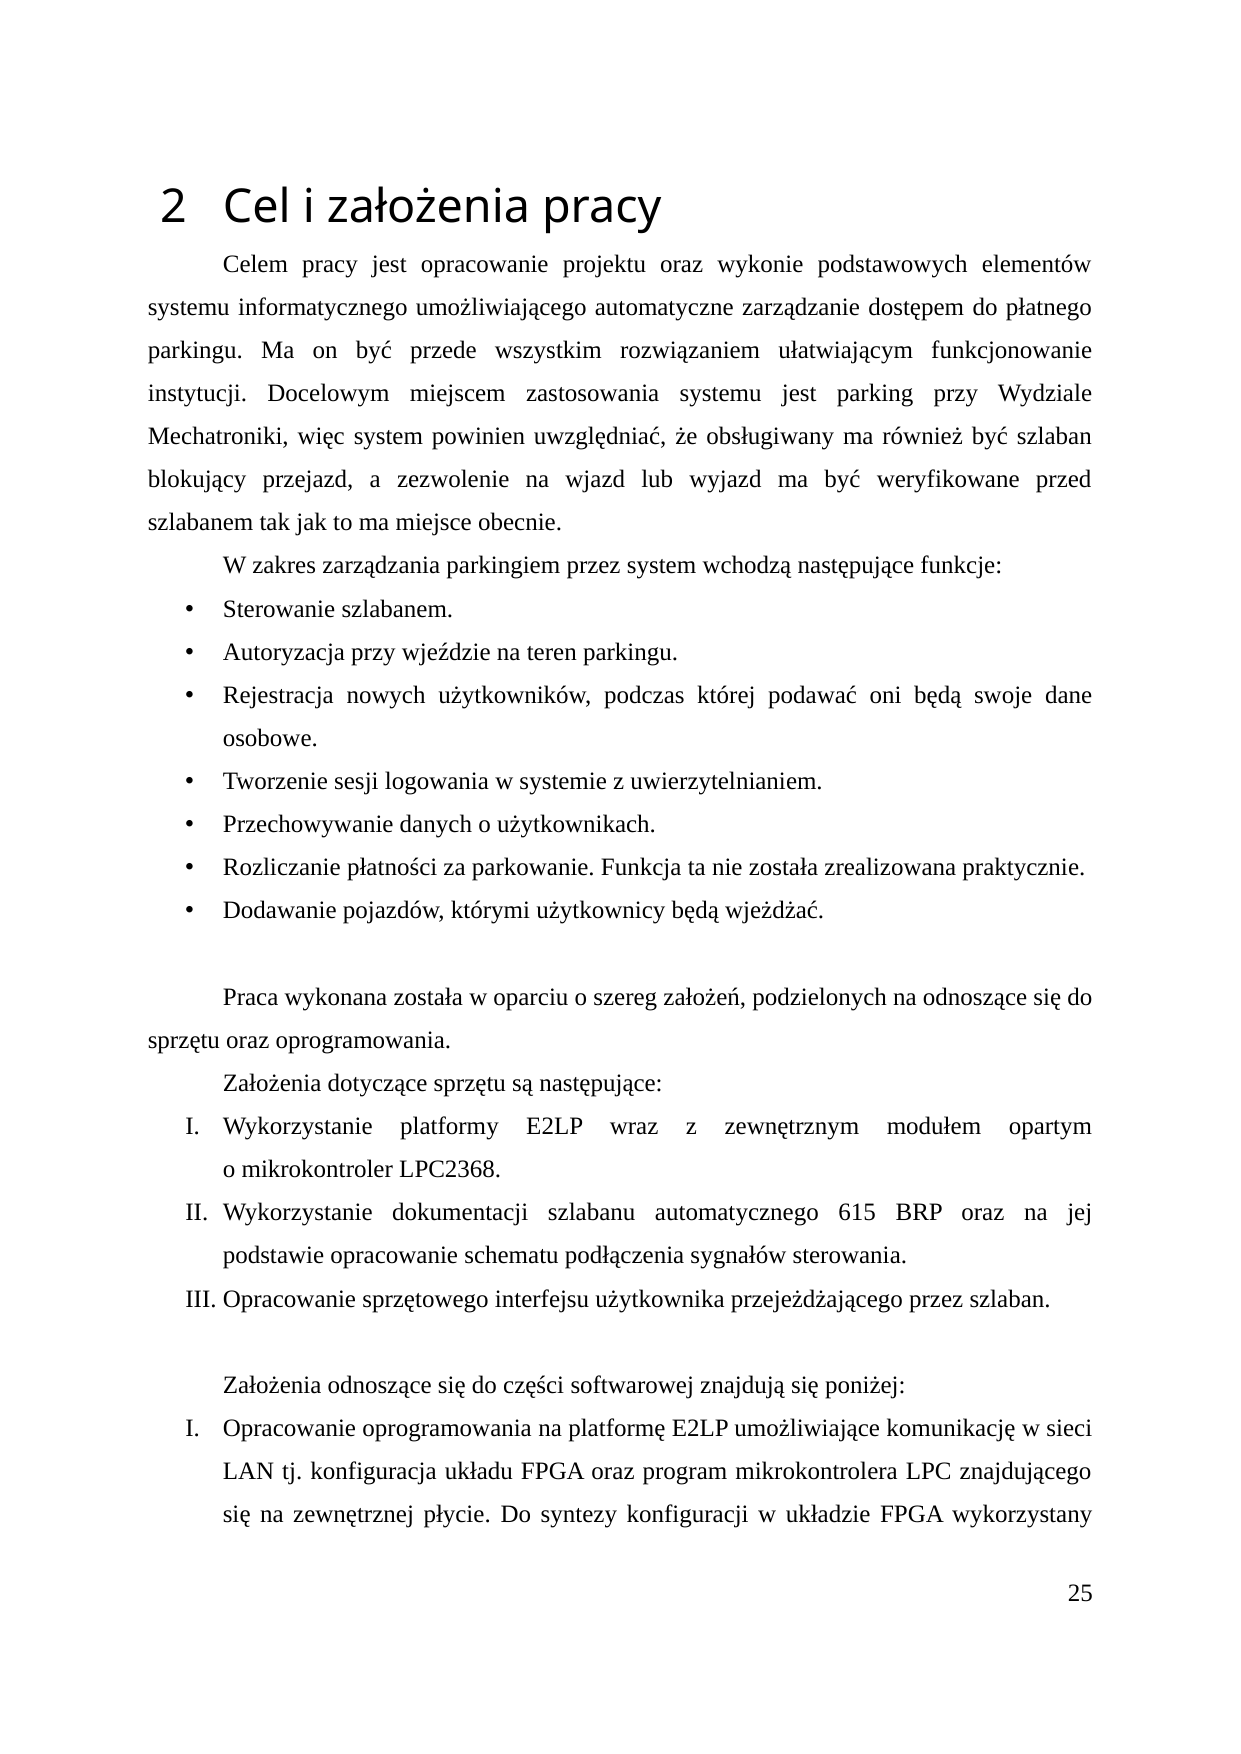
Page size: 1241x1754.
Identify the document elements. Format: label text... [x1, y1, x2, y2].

text Założenia dotyczące sprzętu są następujące: [148, 1068, 1093, 1097]
list Opracowanie oprogramowania na platformę E2LP umożliwiające komunikację w sieci LAN tj. konfiguracja układu FPGA oraz program mikrokontrolera LPC znajdującego się na zewnętrznej płycie. Do syntezy konfiguracji w układzie FPGA wykorzystany [185, 1413, 1093, 1528]
list Przechowywanie danych o użytkownikach. [185, 809, 1093, 838]
text Założenia odnoszące się do części softwarowej znajdują się poniżej: [148, 1370, 1093, 1399]
list Opracowanie sprzętowego interfejsu użytkownika przejeżdżającego przez szlaban. [185, 1284, 1093, 1312]
list Dodawanie pojazdów, którymi użytkownicy będą wjeżdżać. [185, 896, 1093, 924]
list Wykorzystanie platformy E2LP wraz z zewnętrznym modułem opartym o mikrokontroler LPC2368. [185, 1111, 1093, 1183]
list Rejestracja nowych użytkowników, podczas której podawać oni będą swoje dane osobowe. [185, 680, 1093, 752]
list Tworzenie sesji logowania w systemie z uwierzytelnianiem. [185, 766, 1093, 795]
text Celem pracy jest opracowanie projektu oraz wykonie podstawowych elementów systemu informatycznego umożliwiającego automatyczne zarządzanie dostępem do płatnego parkingu. Ma on być przede wszystkim rozwiązaniem ułatwiającym funkcjonowanie instytucji. Docelowym miejscem zastosowania systemu jest parking przy Wydziale Mechatroniki, więc system powinien uwzględniać, że obsługiwany ma również być szlaban blokujący przejazd, a zezwolenie na wjazd lub wyjazd ma być weryfikowane przed szlabanem tak jak to ma miejsce obecnie. [148, 249, 1093, 536]
text W zakres zarządzania parkingiem przez system wchodzą następujące funkcje: [148, 551, 1093, 579]
list Sterowanie szlabanem. [185, 594, 1093, 622]
subtitle Cel i założenia pracy [148, 173, 1093, 236]
text Praca wykonana została w oparciu o szereg założeń, podzielonych na odnoszące się do sprzętu oraz oprogramowania. [148, 982, 1093, 1054]
list Autoryzacja przy wjeździe na teren parkingu. [185, 637, 1093, 666]
list Wykorzystanie dokumentacji szlabanu automatycznego 615 BRP oraz na jej podstawie opracowanie schematu podłączenia sygnałów sterowania. [185, 1197, 1093, 1269]
list Rozliczanie płatności za parkowanie. Funkcja ta nie została zrealizowana praktycznie. [185, 852, 1093, 881]
